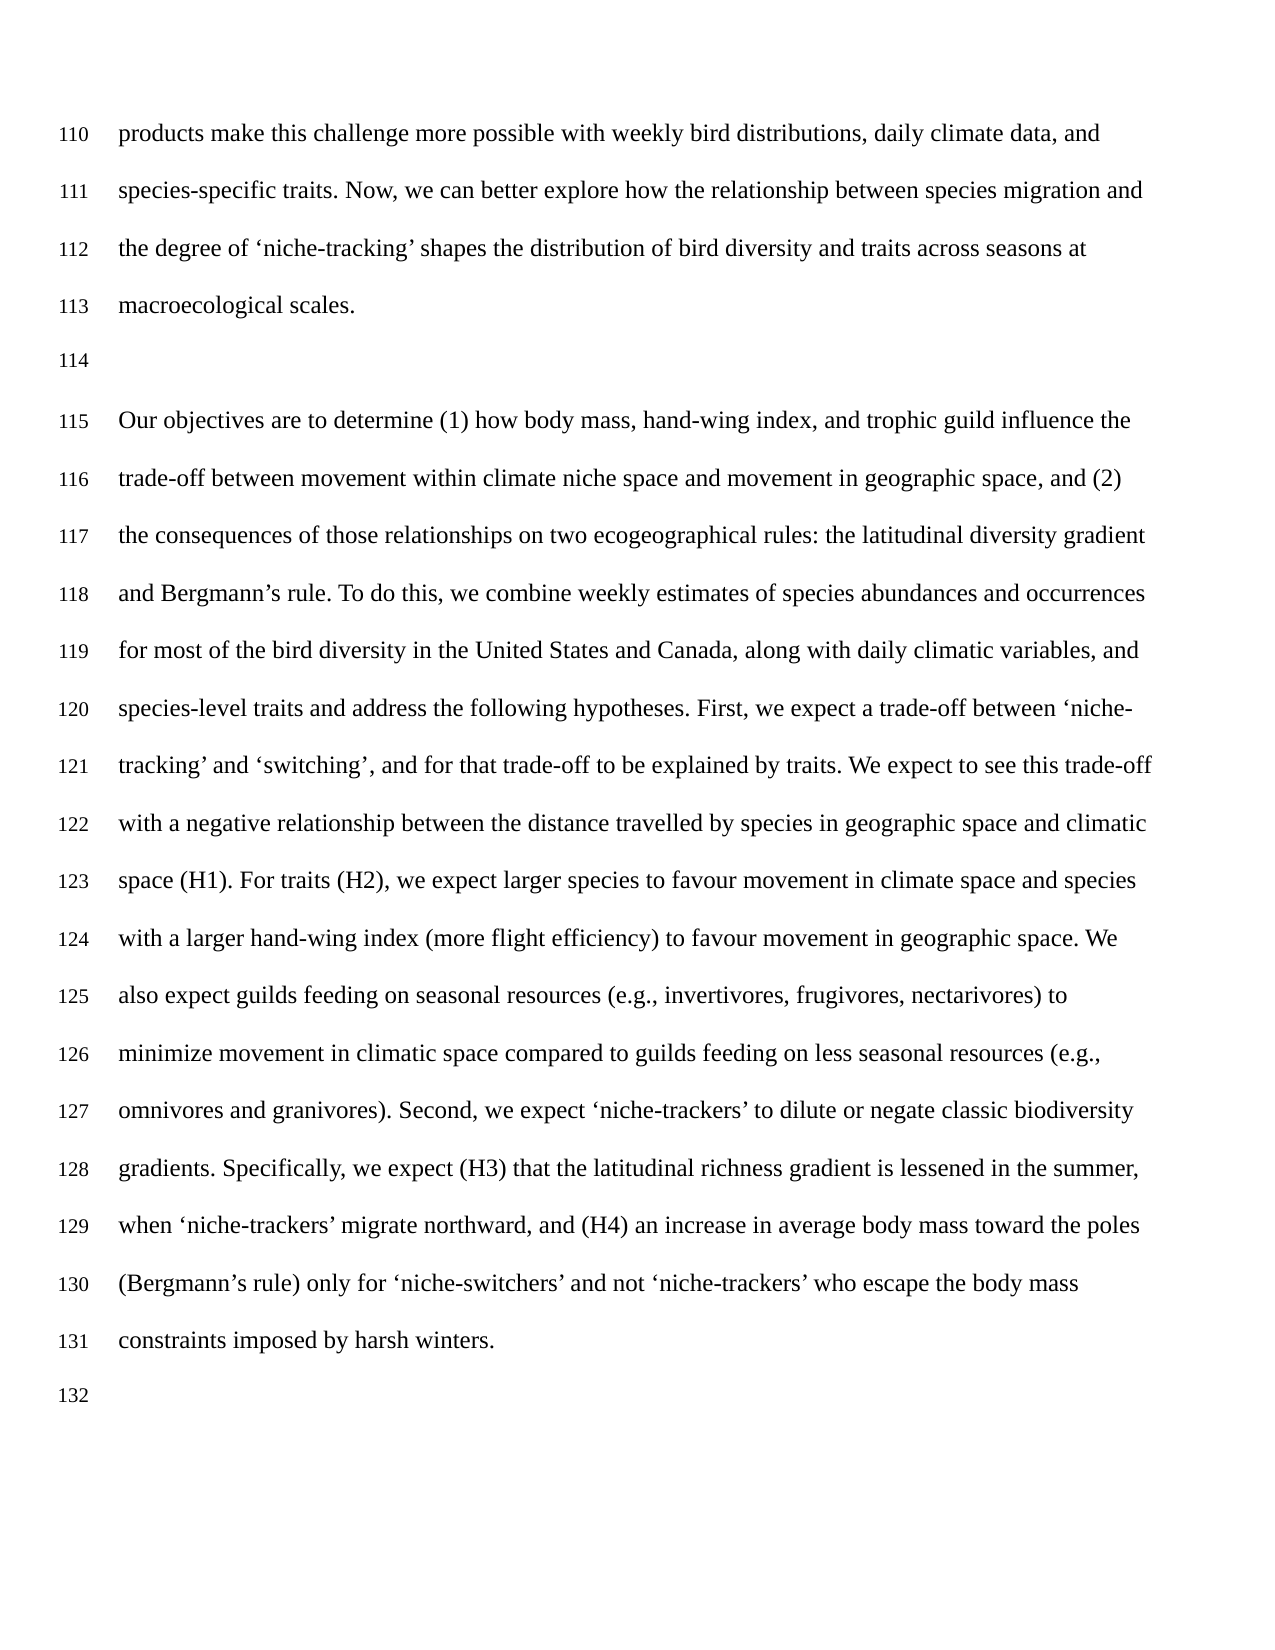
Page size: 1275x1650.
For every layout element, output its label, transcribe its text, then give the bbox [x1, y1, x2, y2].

text products make this challenge more possible with weekly bird distributions, daily climate data, and species-specific traits. Now, we can better explore how the relationship between species migration and the degree of ‘niche-tracking’ shapes the distribution of bird diversity and traits across seasons at macroecological scales. [118, 118, 1157, 319]
text Our objectives are to determine (1) how body mass, hand-wing index, and trophic guild influence the trade-off between movement within climate niche space and movement in geographic space, and (2) the consequences of those relationships on two ecogeographical rules: the latitudinal diversity gradient and Bergmann’s rule. To do this, we combine weekly estimates of species abundances and occurrences for most of the bird diversity in the United States and Canada, along with daily climatic variables, and species-level traits and address the following hypotheses. First, we expect a trade-off between ‘niche-tracking’ and ‘switching’, and for that trade-off to be explained by traits. We expect to see this trade-off with a negative relationship between the distance travelled by species in geographic space and climatic space (H1). For traits (H2), we expect larger species to favour movement in climate space and species with a larger hand-wing index (more flight efficiency) to favour movement in geographic space. We also expect guilds feeding on seasonal resources (e.g., invertivores, frugivores, nectarivores) to minimize movement in climatic space compared to guilds feeding on less seasonal resources (e.g., omnivores and granivores). Second, we expect ‘niche-trackers’ to dilute or negate classic biodiversity gradients. Specifically, we expect (H3) that the latitudinal richness gradient is lessened in the summer, when ‘niche-trackers’ migrate northward, and (H4) an increase in average body mass toward the poles (Bergmann’s rule) only for ‘niche-switchers’ and not ‘niche-trackers’ who escape the body mass constraints imposed by harsh winters. [118, 406, 1157, 1354]
